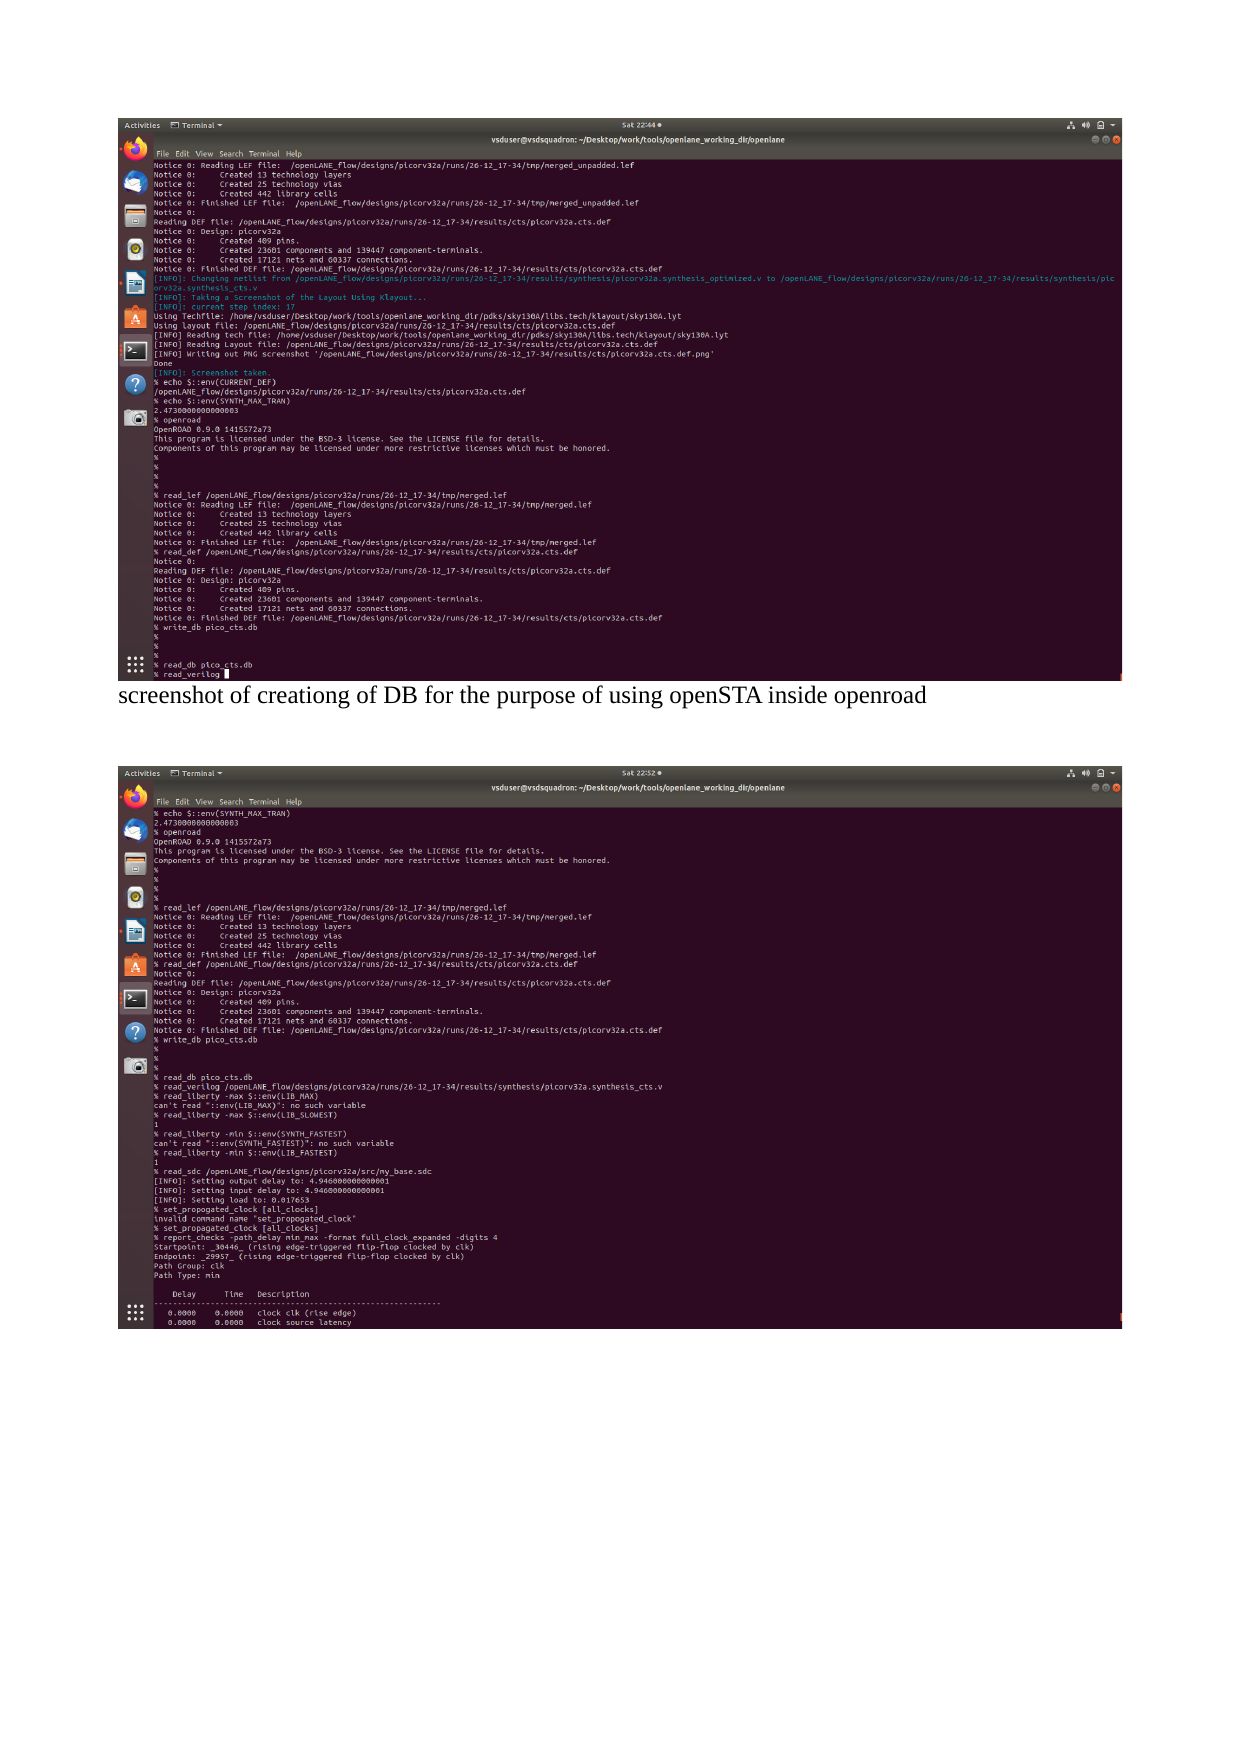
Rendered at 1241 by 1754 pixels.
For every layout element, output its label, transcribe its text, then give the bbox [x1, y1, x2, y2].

picture [118, 118, 1123, 681]
text screenshot of creationg of DB for the purpose of using openSTA inside openroad [118, 681, 1122, 709]
picture [118, 766, 1123, 1329]
